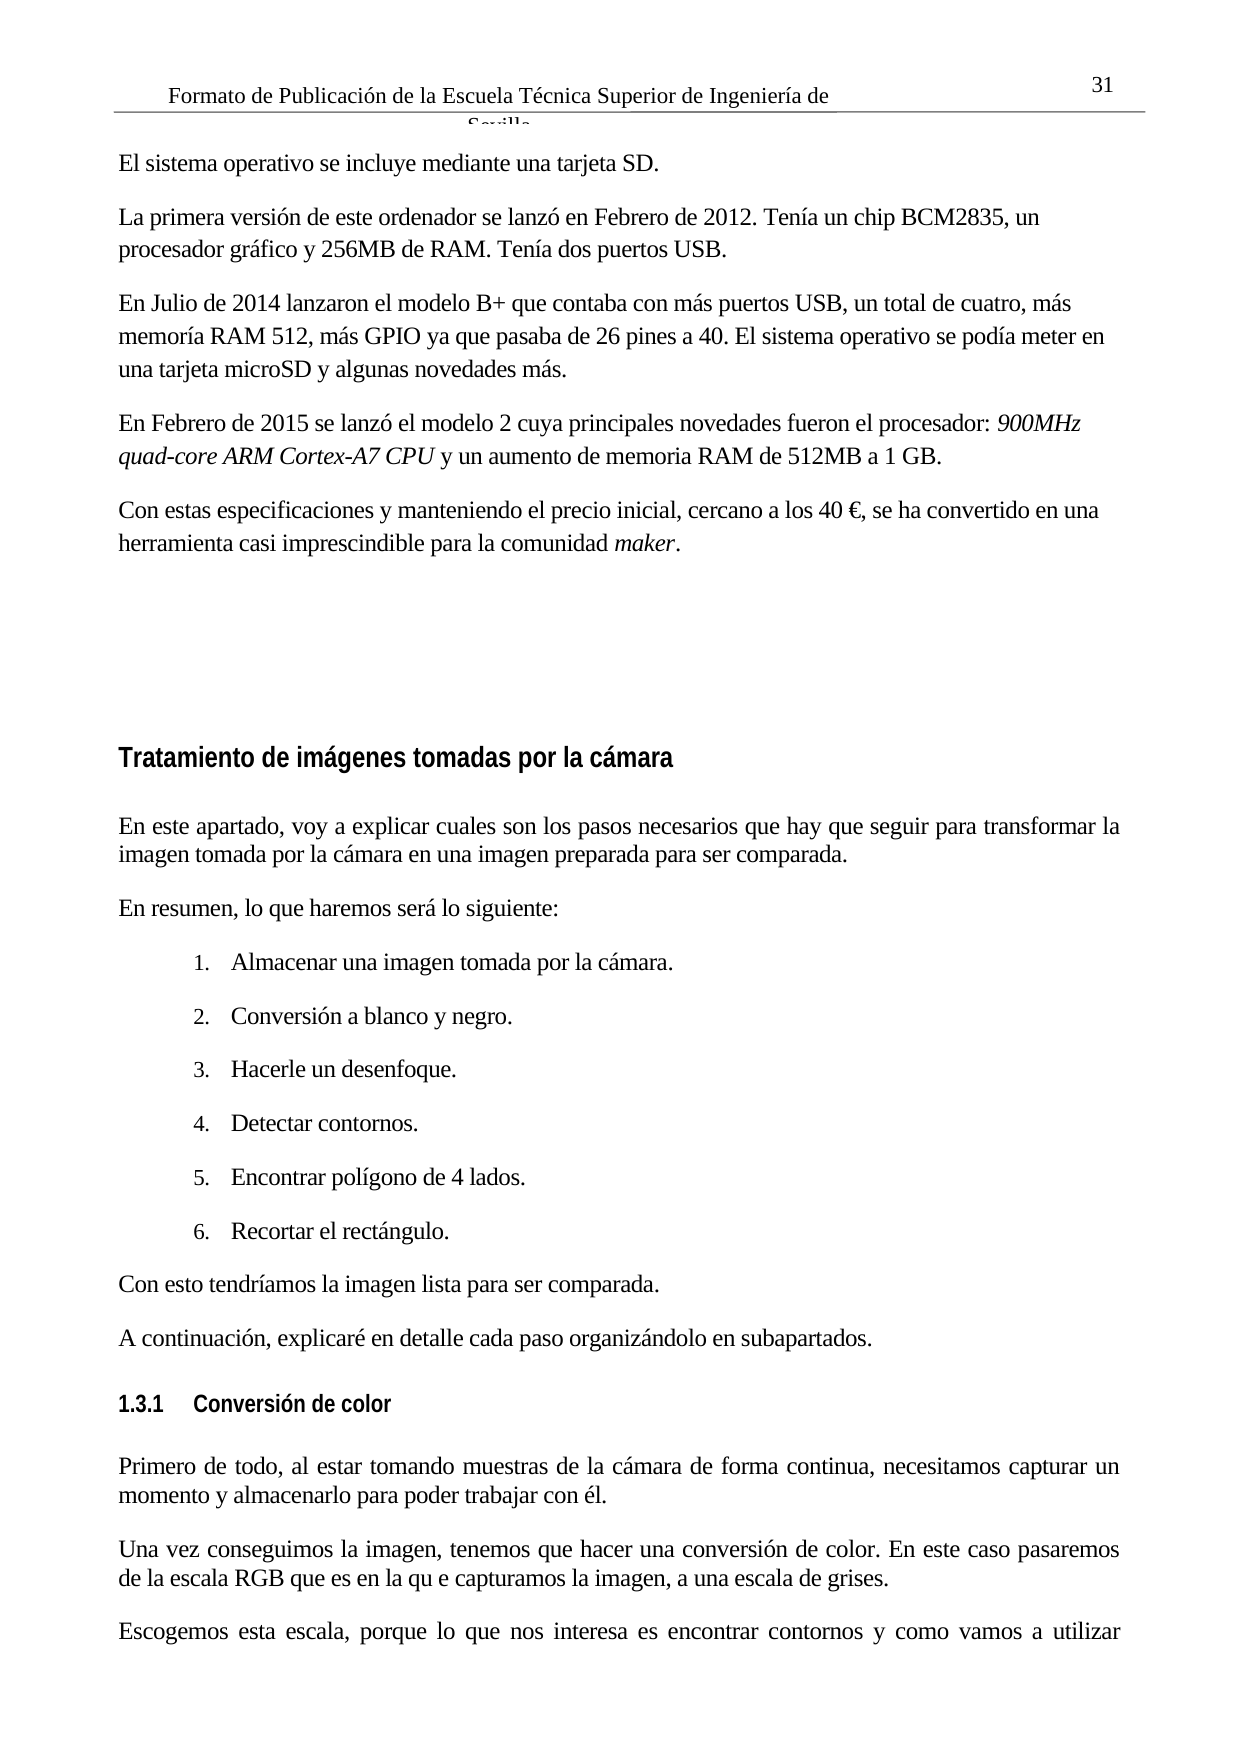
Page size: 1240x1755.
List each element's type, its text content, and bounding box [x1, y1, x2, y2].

list Encontrar polígono de 4 lados. [193, 1162, 1121, 1191]
list Conversión a blanco y negro. [193, 1001, 1121, 1029]
text En Febrero de 2015 se lanzó el modelo 2 cuya principales novedades fueron el procesador: 900MHz quad-core ARM Cortex-A7 CPU y un aumento de memoria RAM de 512MB a 1 GB. [118, 408, 1121, 470]
text Escogemos esta escala, porque lo que nos interesa es encontrar contornos y como vamos a utilizar [118, 1616, 1121, 1645]
text Primero de todo, al estar tomando muestras de la cámara de forma continua, necesitamos capturar un momento y almacenarlo para poder trabajar con él. [118, 1451, 1121, 1509]
list Recortar el rectángulo. [193, 1216, 1121, 1244]
text Con estas especificaciones y manteniendo el precio inicial, cercano a los 40 €, se ha convertido en una herramienta casi imprescindible para la comunidad maker. [118, 495, 1121, 557]
subtitle Conversión de color [118, 1389, 1121, 1418]
text Con esto tendríamos la imagen lista para ser comparada. [118, 1269, 1121, 1298]
subtitle Tratamiento de imágenes tomadas por la cámara [118, 740, 1122, 773]
text A continuación, explicaré en detalle cada paso organizándolo en subapartados. [118, 1323, 1121, 1352]
text El sistema operativo se incluye mediante una tarjeta SD. [118, 148, 1121, 176]
list Almacenar una imagen tomada por la cámara. [193, 947, 1121, 976]
text En Julio de 2014 lanzaron el modelo B+ que contaba con más puertos USB, un total de cuatro, más memoría RAM 512, más GPIO ya que pasaba de 26 pines a 40. El sistema operativo se podía meter en una tarjeta microSD y algunas novedades más. [118, 288, 1121, 383]
text La primera versión de este ordenador se lanzó en Febrero de 2012. Tenía un chip BCM2835, un procesador gráfico y 256MB de RAM. Tenía dos puertos USB. [118, 202, 1121, 263]
list Hacerle un desenfoque. [193, 1054, 1121, 1083]
text Una vez conseguimos la imagen, tenemos que hacer una conversión de color. En este caso pasaremos de la escala RGB que es en la qu e capturamos la imagen, a una escala de grises. [118, 1534, 1121, 1591]
text En resumen, lo que haremos será lo siguiente: [118, 893, 1121, 922]
list Detectar contornos. [193, 1108, 1121, 1137]
text En este apartado, voy a explicar cuales son los pasos necesarios que hay que seguir para transformar la imagen tomada por la cámara en una imagen preparada para ser comparada. [118, 811, 1121, 868]
